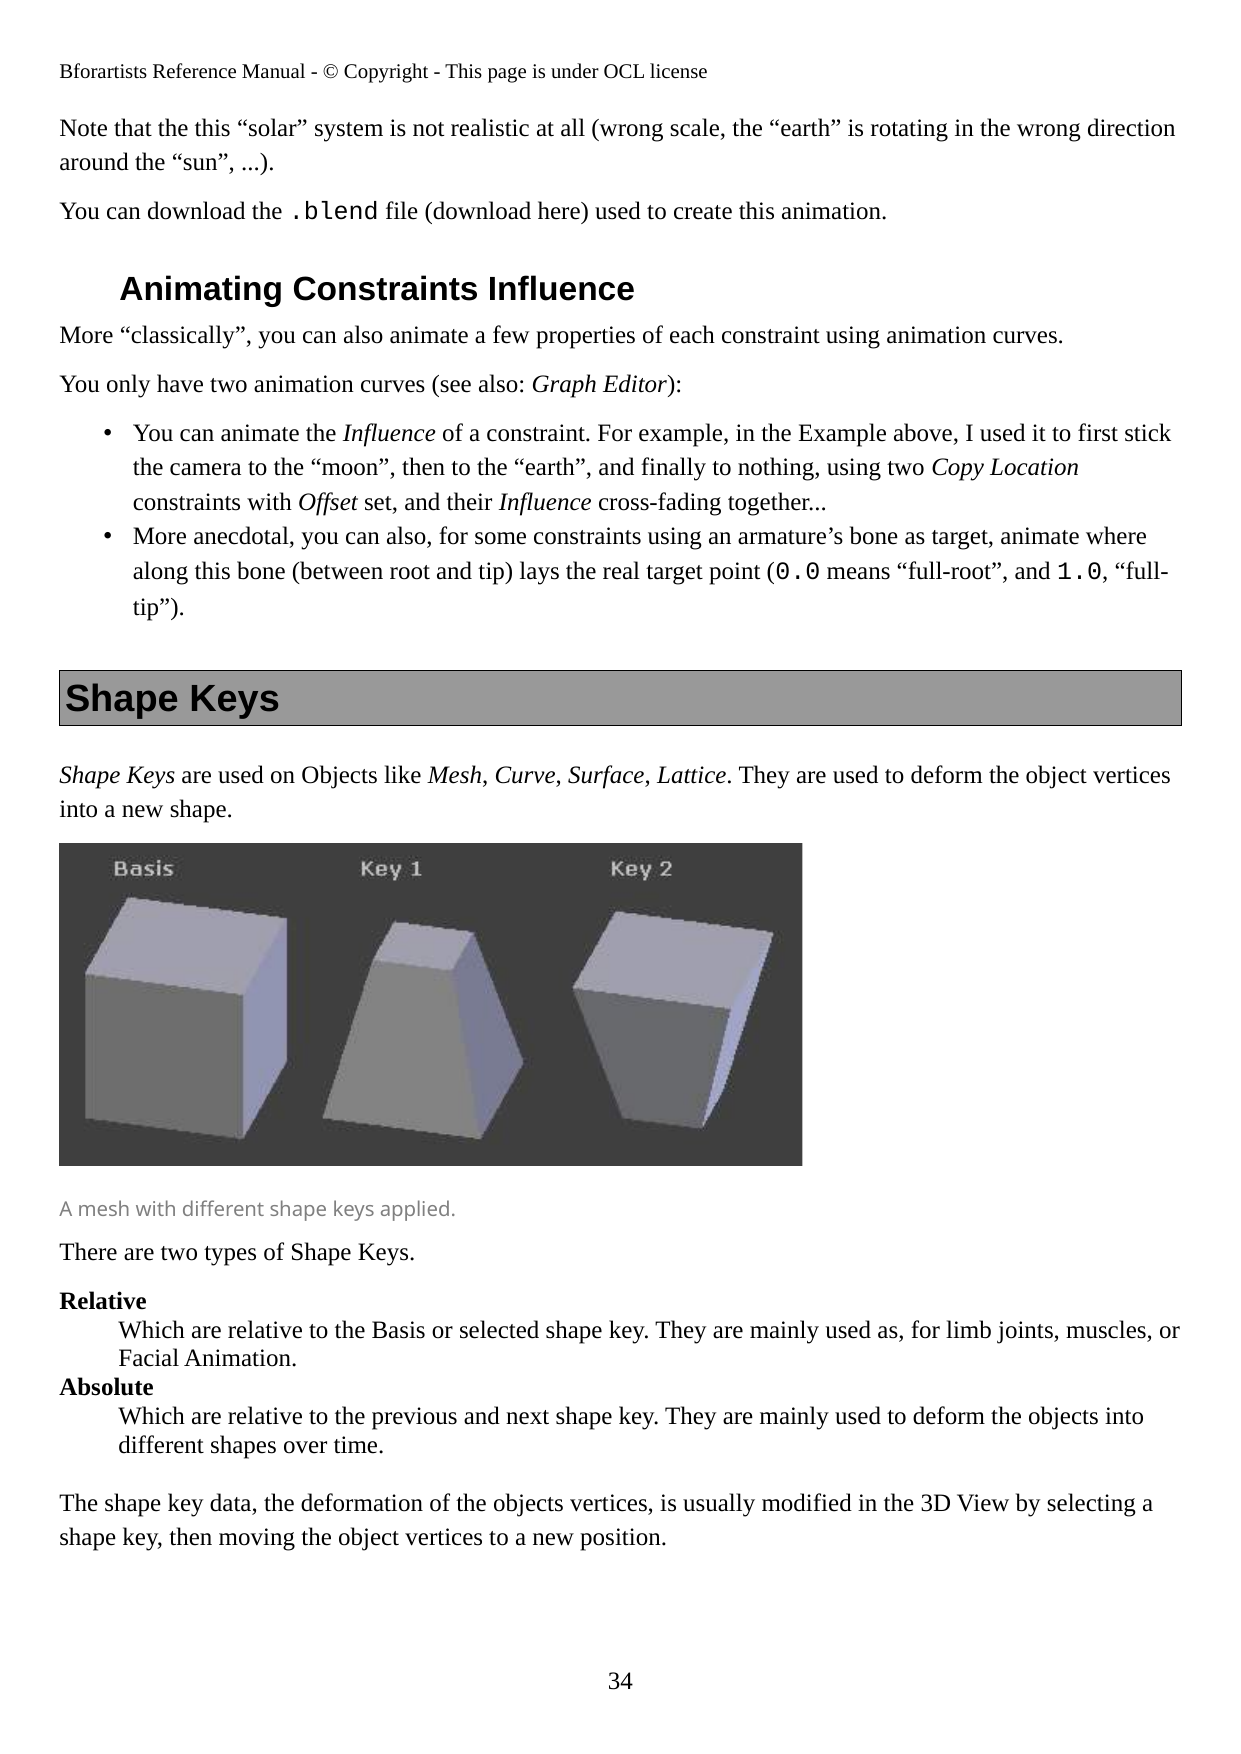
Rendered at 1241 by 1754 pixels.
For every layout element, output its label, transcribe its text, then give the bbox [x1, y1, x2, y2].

list Which are relative to the Basis or selected shape key. They are mainly used as, for limb joints, muscles, or Facial Animation. [118, 1315, 1181, 1372]
text There are two types of Shape Keys. [59, 1237, 1181, 1266]
list More anecdotal, you can also, for some constraints using an armature’s bone as target, animate where along this bone (between root and tip) lays the real target point (0.0 means “full-root”, and 1.0, “full-tip”). [103, 521, 1181, 621]
list You can animate the Influence of a constraint. For example, in the Example above, I used it to first stick the camera to the “moon”, then to the “earth”, and finally to nothing, using two Copy Location constraints with Offset set, and their Influence cross-fading together... [103, 418, 1181, 516]
table_header Shape Keys [60, 671, 1181, 725]
subtitle Relative [59, 1286, 1181, 1315]
text You only have two animation curves (see also: Graph Editor): [59, 369, 1181, 397]
text More “classically”, you can also animate a few properties of each constraint using animation curves. [59, 320, 1181, 348]
list Which are relative to the previous and next shape key. They are mainly used to deform the objects into different shapes over time. [118, 1401, 1181, 1458]
subtitle Animating Constraints Influence [59, 268, 1181, 307]
text A mesh with different shape keys applied. [59, 1191, 1181, 1222]
text You can download the .blend file (download here) used to create this animation. [59, 196, 1181, 227]
text The shape key data, the deformation of the objects vertices, is usually modified in the 3D View by selecting a shape key, then moving the object vertices to a new position. [59, 1488, 1181, 1551]
picture [59, 843, 803, 1166]
subtitle Absolute [59, 1372, 1181, 1401]
text Shape Keys are used on Objects like Mesh, Curve, Surface, Lattice. They are used to deform the object vertices into a new shape. [59, 760, 1181, 823]
text Note that the this “solar” system is not realistic at all (wrong scale, the “earth” is rotating in the wrong direction around the “sun”, ...). [59, 113, 1181, 176]
